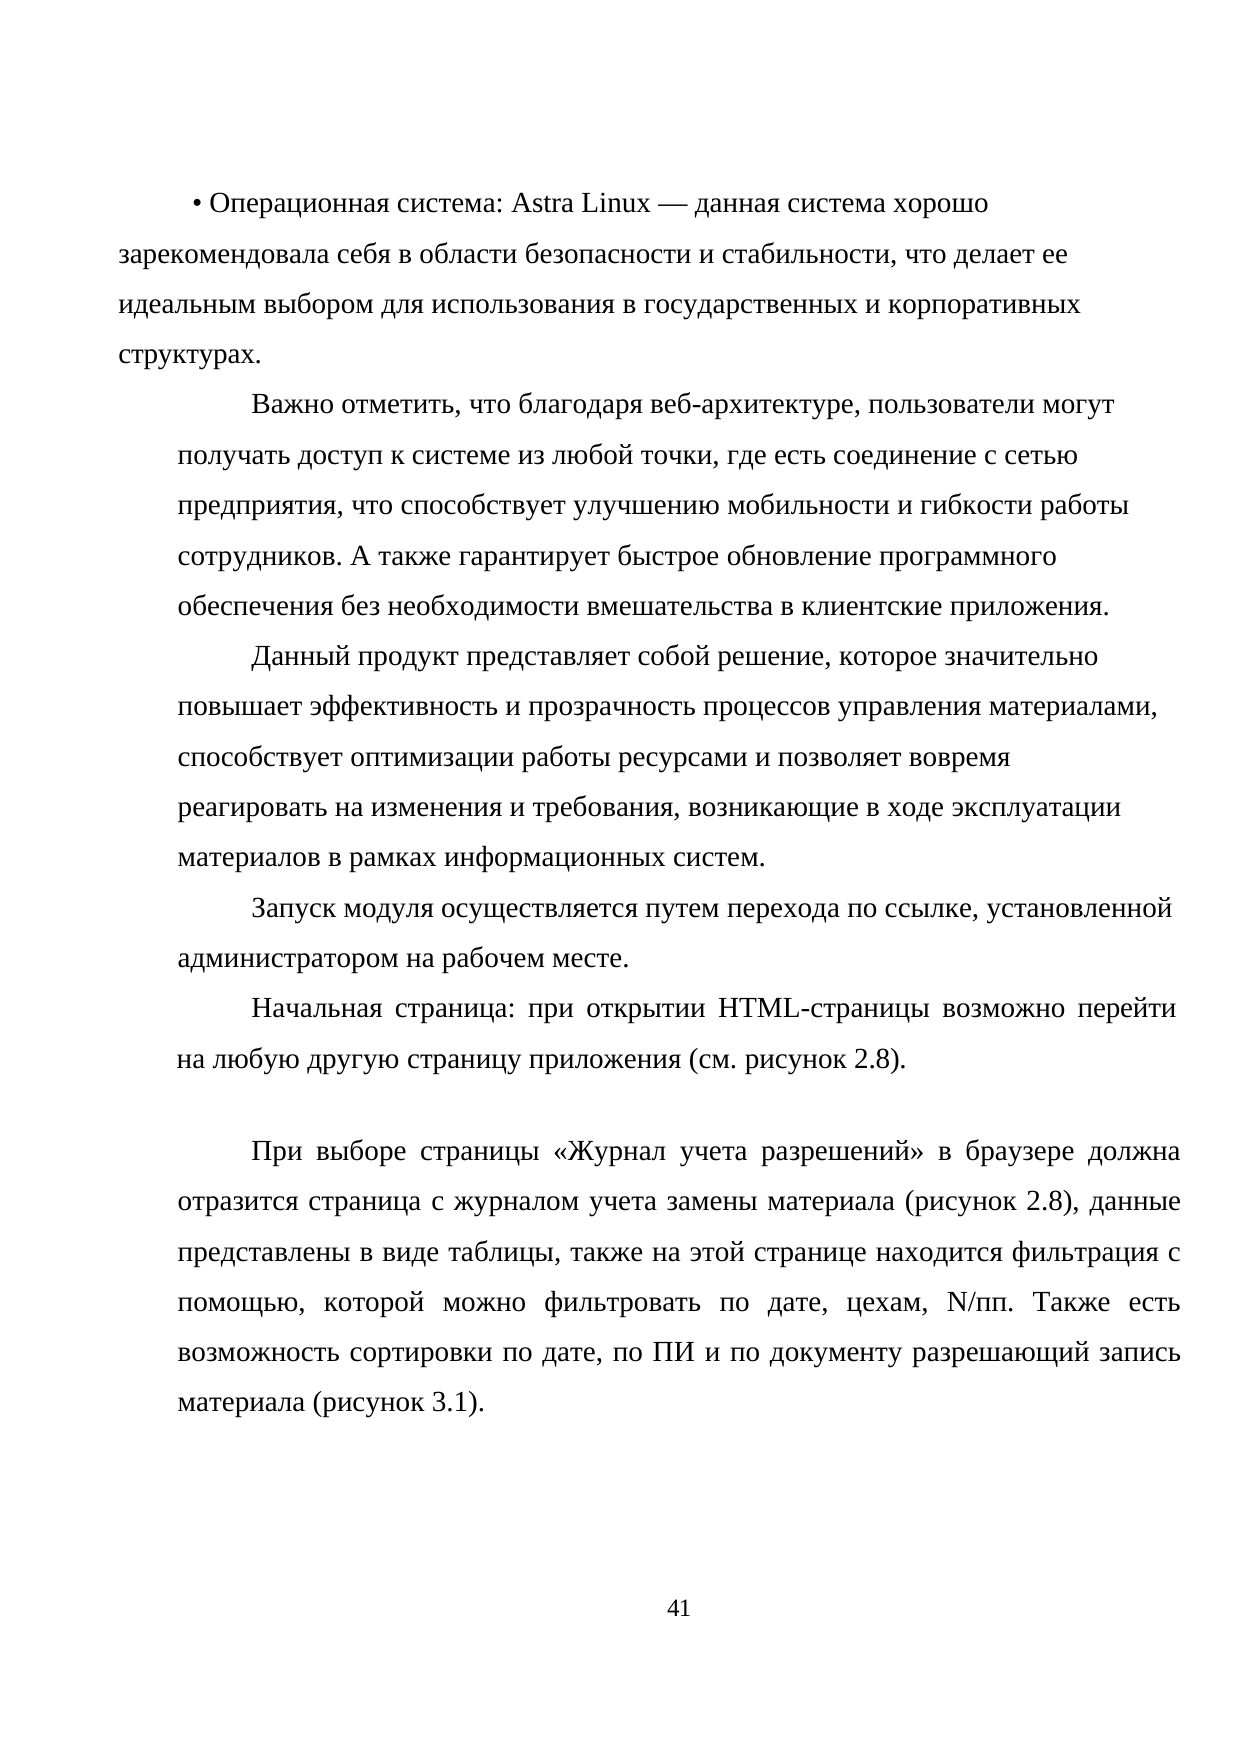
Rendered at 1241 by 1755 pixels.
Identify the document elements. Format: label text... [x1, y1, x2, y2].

text Запуск модуля осуществляется путем перехода по ссылке, установленной администратором на рабочем месте. [177, 890, 1241, 974]
text При выборе страницы «Журнал учета разрешений» в браузере должна отразится страница с журналом учета замены материала (рисунок 2.8), данные представлены в виде таблицы, также на этой странице находится фильтрация с помощью, которой можно фильтровать по дате, цехам, N/пп. Также есть возможность сортировки по дате, по ПИ и по документу разрешающий запись материала (рисунок 3.1). [177, 1133, 1182, 1418]
text на любую другую страницу приложения (см. рисунок 2.8). [118, 1041, 1241, 1074]
text Данный продукт представляет собой решение, которое значительно повышает эффективность и прозрачность процессов управления материалами, способствует оптимизации работы ресурсами и позволяет вовремя реагировать на изменения и требования, возникающие в ходе эксплуатации материалов в рамках информационных систем. [177, 638, 1167, 873]
text Начальная страница: при открытии HTML-страницы возможно перейти [251, 991, 1241, 1024]
list Операционная система: Astra Linux — данная система хорошо зарекомендовала себя в области безопасности и стабильности, что делает ее идеальным выбором для использования в государственных и корпоративных структурах. [118, 185, 1135, 370]
text Важно отметить, что благодаря веб-архитектуре, пользователи могут получать доступ к системе из любой точки, где есть соединение с сетью предприятия, что способствует улучшению мобильности и гибкости работы сотрудников. А также гарантирует быстрое обновление программного обеспечения без необходимости вмешательства в клиентские приложения. [177, 387, 1167, 621]
